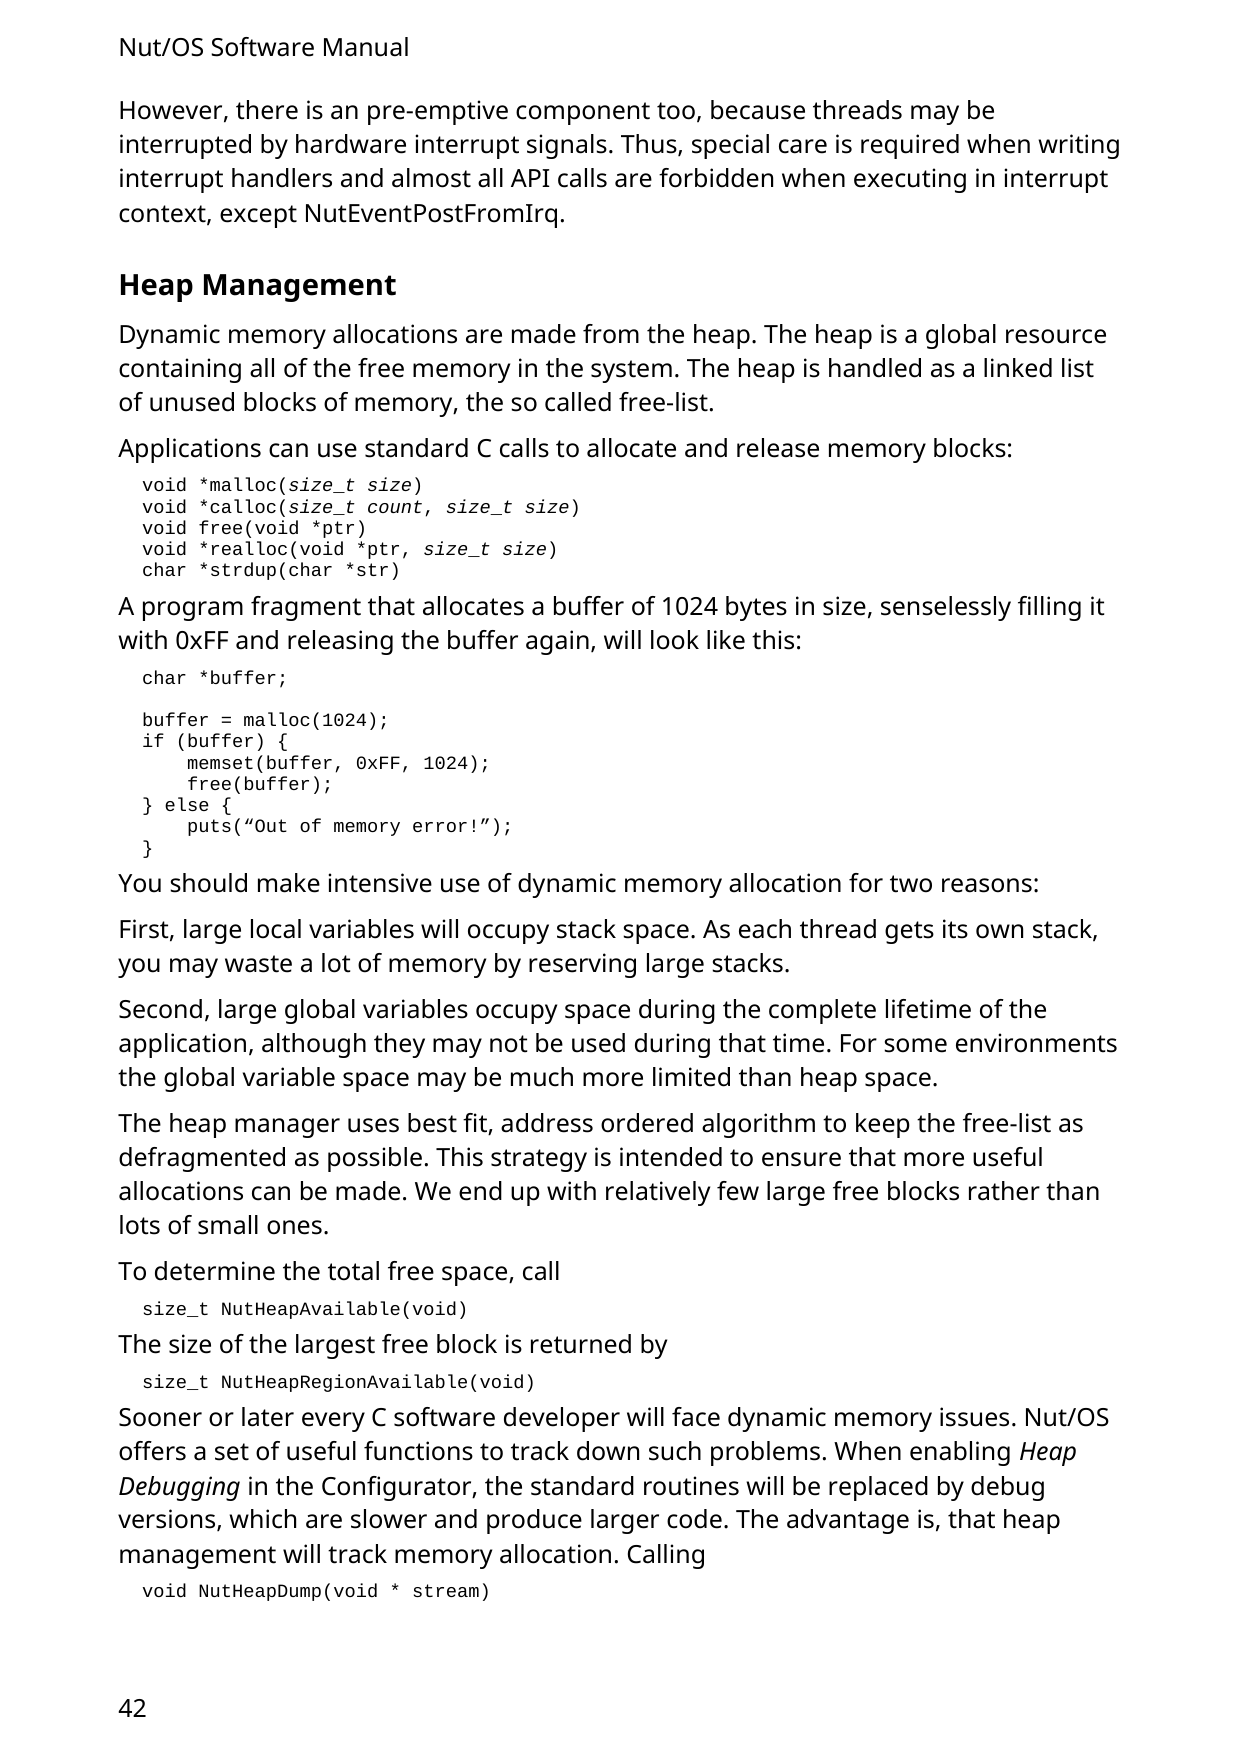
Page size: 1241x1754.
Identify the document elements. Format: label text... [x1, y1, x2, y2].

text char *buffer; buffer = malloc(1024); if (buffer) { memset(buffer, 0xFF, 1024); free(buffer); } else { puts(“Out of memory error!”); } [142, 668, 1122, 860]
text void NutHeapDump(void * stream) [142, 1582, 1122, 1603]
subtitle Heap Management [118, 265, 1122, 304]
text The size of the largest free block is returned by [118, 1327, 1122, 1361]
text A program fragment that allocates a buffer of 1024 bytes in size, senselessly filling it with 0xFF and releasing the buffer again, will look like this: [118, 588, 1122, 657]
text void free(void *ptr) [142, 519, 1122, 540]
text Second, large global variables occupy space during the complete lifetime of the application, although they may not be used during that time. For some environments the global variable space may be much more limited than heap space. [118, 992, 1122, 1094]
text void *realloc(void *ptr, size_t size) [142, 540, 1122, 561]
text char *strdup(char *str) [142, 561, 1122, 582]
text size_t NutHeapRegionAvailable(void) [142, 1373, 1122, 1394]
text Dynamic memory allocations are made from the heap. The heap is a global resource containing all of the free memory in the system. The heap is handled as a linked list of unused blocks of memory, the so called free-list. [118, 316, 1122, 418]
text To determine the total free space, call [118, 1254, 1122, 1288]
text void *calloc(size_t count, size_t size) [142, 497, 1122, 519]
text Sooner or later every C software developer will face dynamic memory issues. Nut/OS offers a set of useful functions to track down such problems. When enabling Heap Debugging in the Configurator, the standard routines will be replaced by debug versions, which are slower and produce larger code. The advantage is, that heap management will track memory allocation. Calling [118, 1400, 1122, 1570]
text However, there is an pre-emptive component too, because threads may be interrupted by hardware interrupt signals. Thus, special care is required when writing interrupt handlers and almost all API calls are forbidden when executing in interrupt context, except NutEventPostFromIrq. [118, 93, 1122, 229]
text size_t NutHeapAvailable(void) [142, 1300, 1122, 1321]
text Applications can use standard C calls to allocate and release memory blocks: [118, 430, 1122, 464]
text You should make intensive use of dynamic memory allocation for two reasons: [118, 866, 1122, 900]
text void *malloc(size_t size) [142, 476, 1122, 497]
text The heap manager uses best fit, address ordered algorithm to keep the free-list as defragmented as possible. This strategy is intended to ensure that more useful allocations can be made. We end up with relatively few large free blocks rather than lots of small ones. [118, 1106, 1122, 1242]
text First, large local variables will occupy stack space. As each thread gets its own stack, you may waste a lot of memory by reserving large stacks. [118, 912, 1122, 980]
